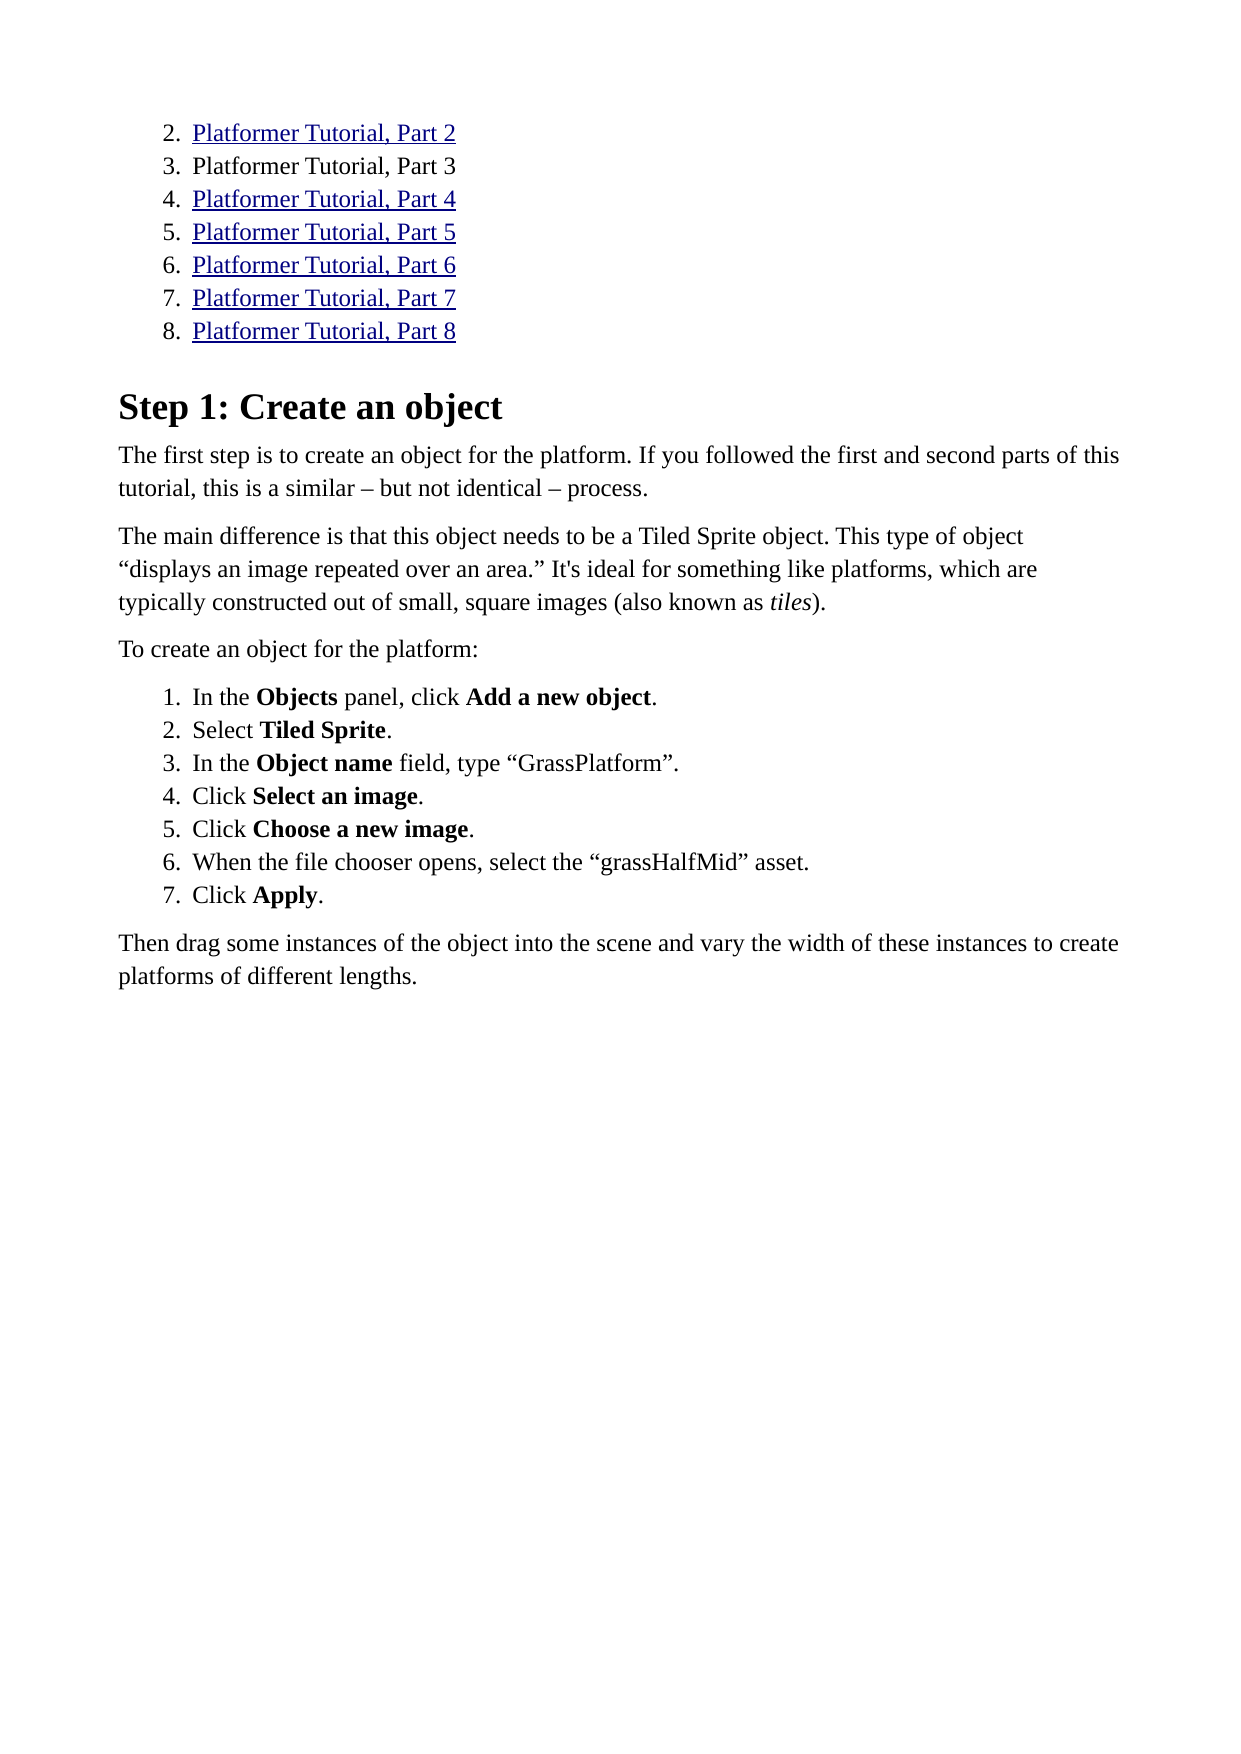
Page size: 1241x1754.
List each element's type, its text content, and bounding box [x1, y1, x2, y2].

text The main difference is that this object needs to be a Tiled Sprite object. This type of object “displays an image repeated over an area.” It's ideal for something like platforms, which are typically constructed out of small, square images (also known as tiles). [118, 521, 1122, 616]
list In the Objects panel, click Add a new object. [162, 682, 1122, 711]
text To create an object for the platform: [118, 634, 1122, 663]
list Platformer Tutorial, Part 6 [162, 250, 1122, 279]
list Platformer Tutorial, Part 2 [162, 118, 1122, 147]
list When the file chooser opens, select the “grassHalfMid” asset. [162, 847, 1122, 876]
list Platformer Tutorial, Part 8 [162, 316, 1122, 345]
text The first step is to create an object for the platform. If you followed the first and second parts of this tutorial, this is a similar – but not identical – process. [118, 440, 1122, 502]
list Select Tiled Sprite. [162, 715, 1122, 744]
list Click Apply. [162, 880, 1122, 909]
text Then drag some instances of the object into the scene and vary the width of these instances to create platforms of different lengths. [118, 928, 1122, 990]
list Click Select an image. [162, 781, 1122, 810]
list Click Choose a new image. [162, 814, 1122, 843]
subtitle Step 1: Create an object [118, 385, 1122, 428]
list Platformer Tutorial, Part 3 [162, 151, 1122, 180]
list Platformer Tutorial, Part 5 [162, 217, 1122, 246]
list Platformer Tutorial, Part 7 [162, 283, 1122, 312]
list In the Object name field, type “GrassPlatform”. [162, 748, 1122, 777]
list Platformer Tutorial, Part 4 [162, 184, 1122, 213]
